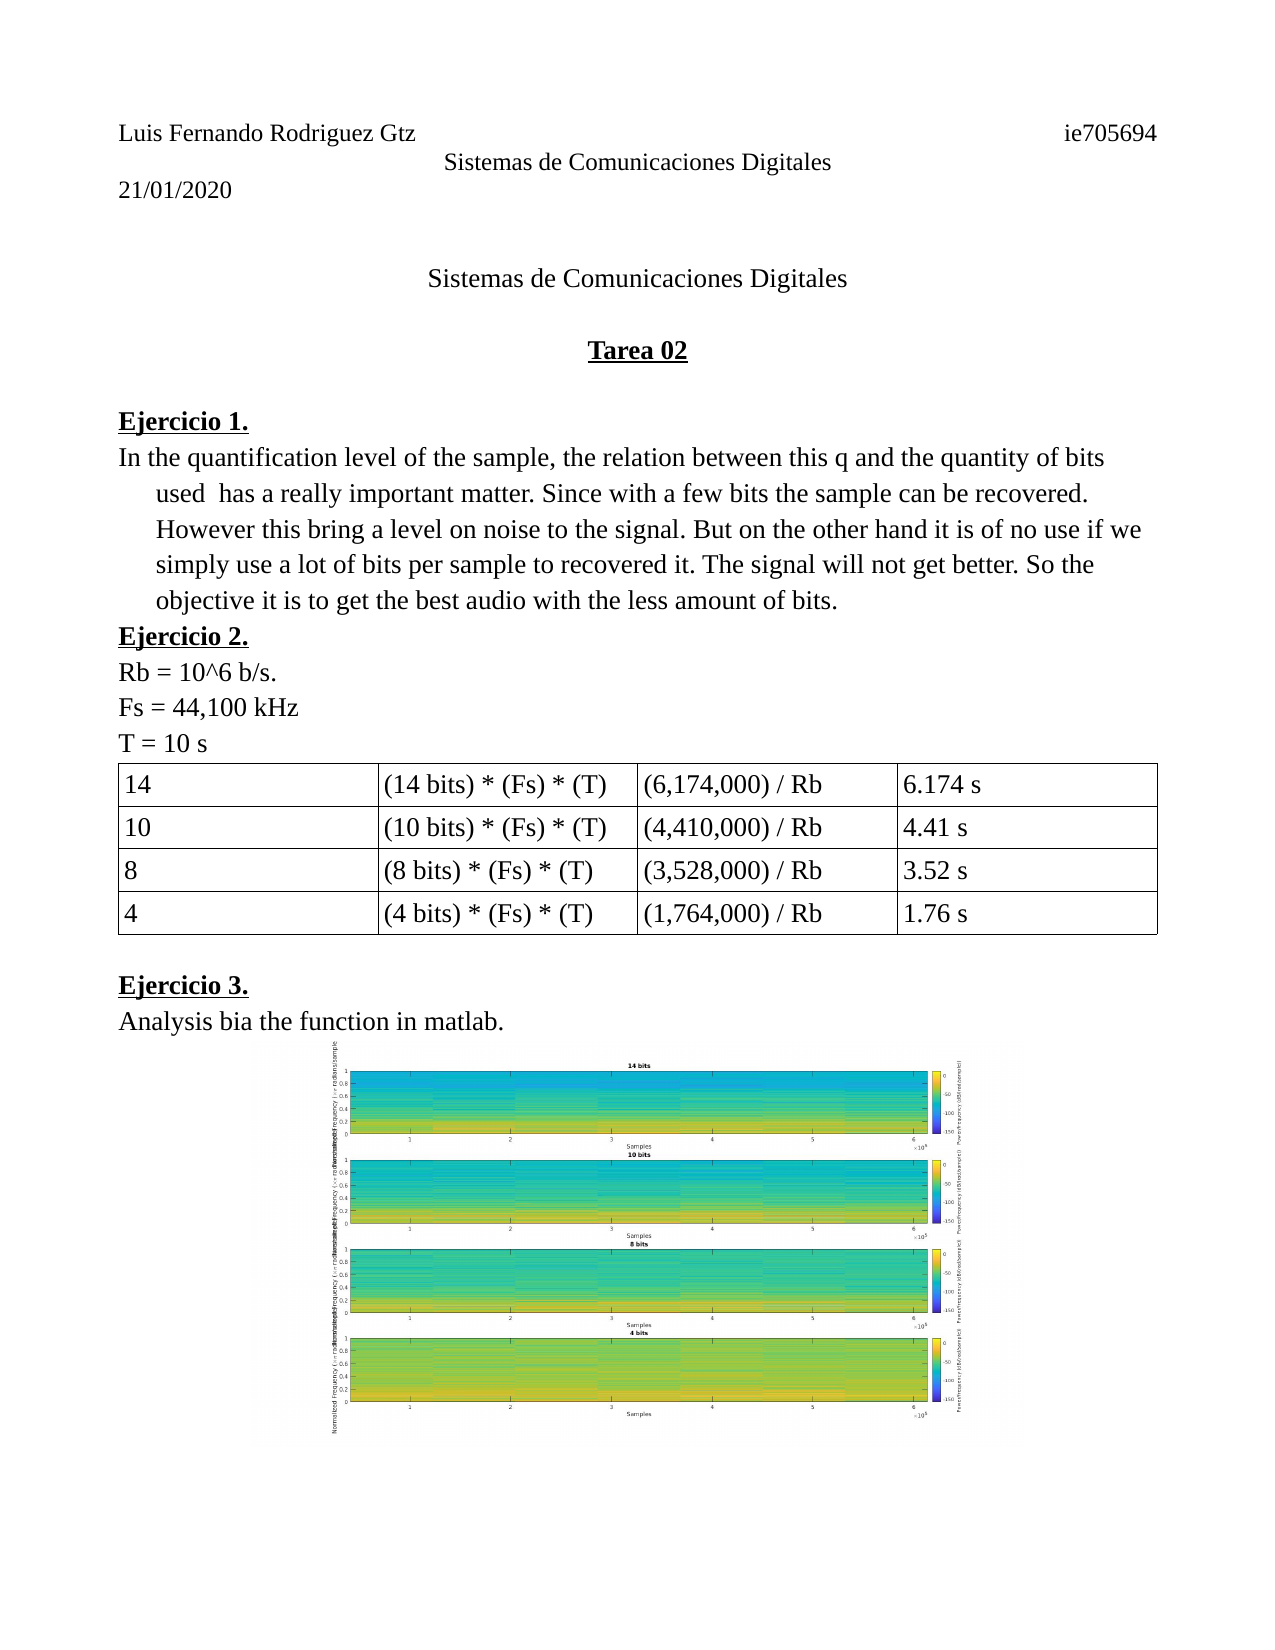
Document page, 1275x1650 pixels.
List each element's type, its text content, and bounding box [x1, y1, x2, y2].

table_cell (4,410,000) / Rb [638, 807, 897, 848]
text Rb = 10^6 b/s. [118, 656, 1157, 687]
table_cell (10 bits) * (Fs) * (T) [379, 807, 637, 848]
table_cell (8 bits) * (Fs) * (T) [379, 849, 637, 891]
table_cell 4 [119, 892, 378, 934]
picture [249, 1041, 1026, 1447]
text Sistemas de Comunicaciones Digitales [118, 263, 1157, 294]
text Ejercicio 2. [118, 620, 1157, 651]
table_cell (1,764,000) / Rb [638, 892, 897, 934]
table_cell 4.41 s [898, 807, 1157, 848]
table_header (6,174,000) / Rb [638, 764, 897, 806]
table_cell 10 [119, 807, 378, 848]
table_cell 3.52 s [898, 849, 1157, 891]
text Ejercicio 1. [118, 406, 1157, 437]
table_cell (4 bits) * (Fs) * (T) [379, 892, 637, 934]
text Ejercicio 3. [118, 969, 1157, 1001]
text Tarea 02 [118, 334, 1157, 365]
table_cell (3,528,000) / Rb [638, 849, 897, 891]
text Analysis bia the function in matlab. [118, 1005, 1157, 1036]
text Fs = 44,100 kHz [118, 691, 1157, 722]
text In the quantification level of the sample, the relation between this q and the quantity of bits used has a really important matter. Since with a few bits the sample can be recovered. However this bring a level on noise to the signal. But on the other hand it is of no use if we simply use a lot of bits per sample to recovered it. The signal will not get better. So the objective it is to get the best audio with the less amount of bits. [118, 441, 1157, 615]
text T = 10 s [118, 727, 1157, 758]
table_cell 8 [119, 849, 378, 891]
table_header (14 bits) * (Fs) * (T) [379, 764, 637, 806]
table_header 6.174 s [898, 764, 1157, 806]
table_header 14 [119, 764, 378, 806]
table_cell 1.76 s [898, 892, 1157, 934]
